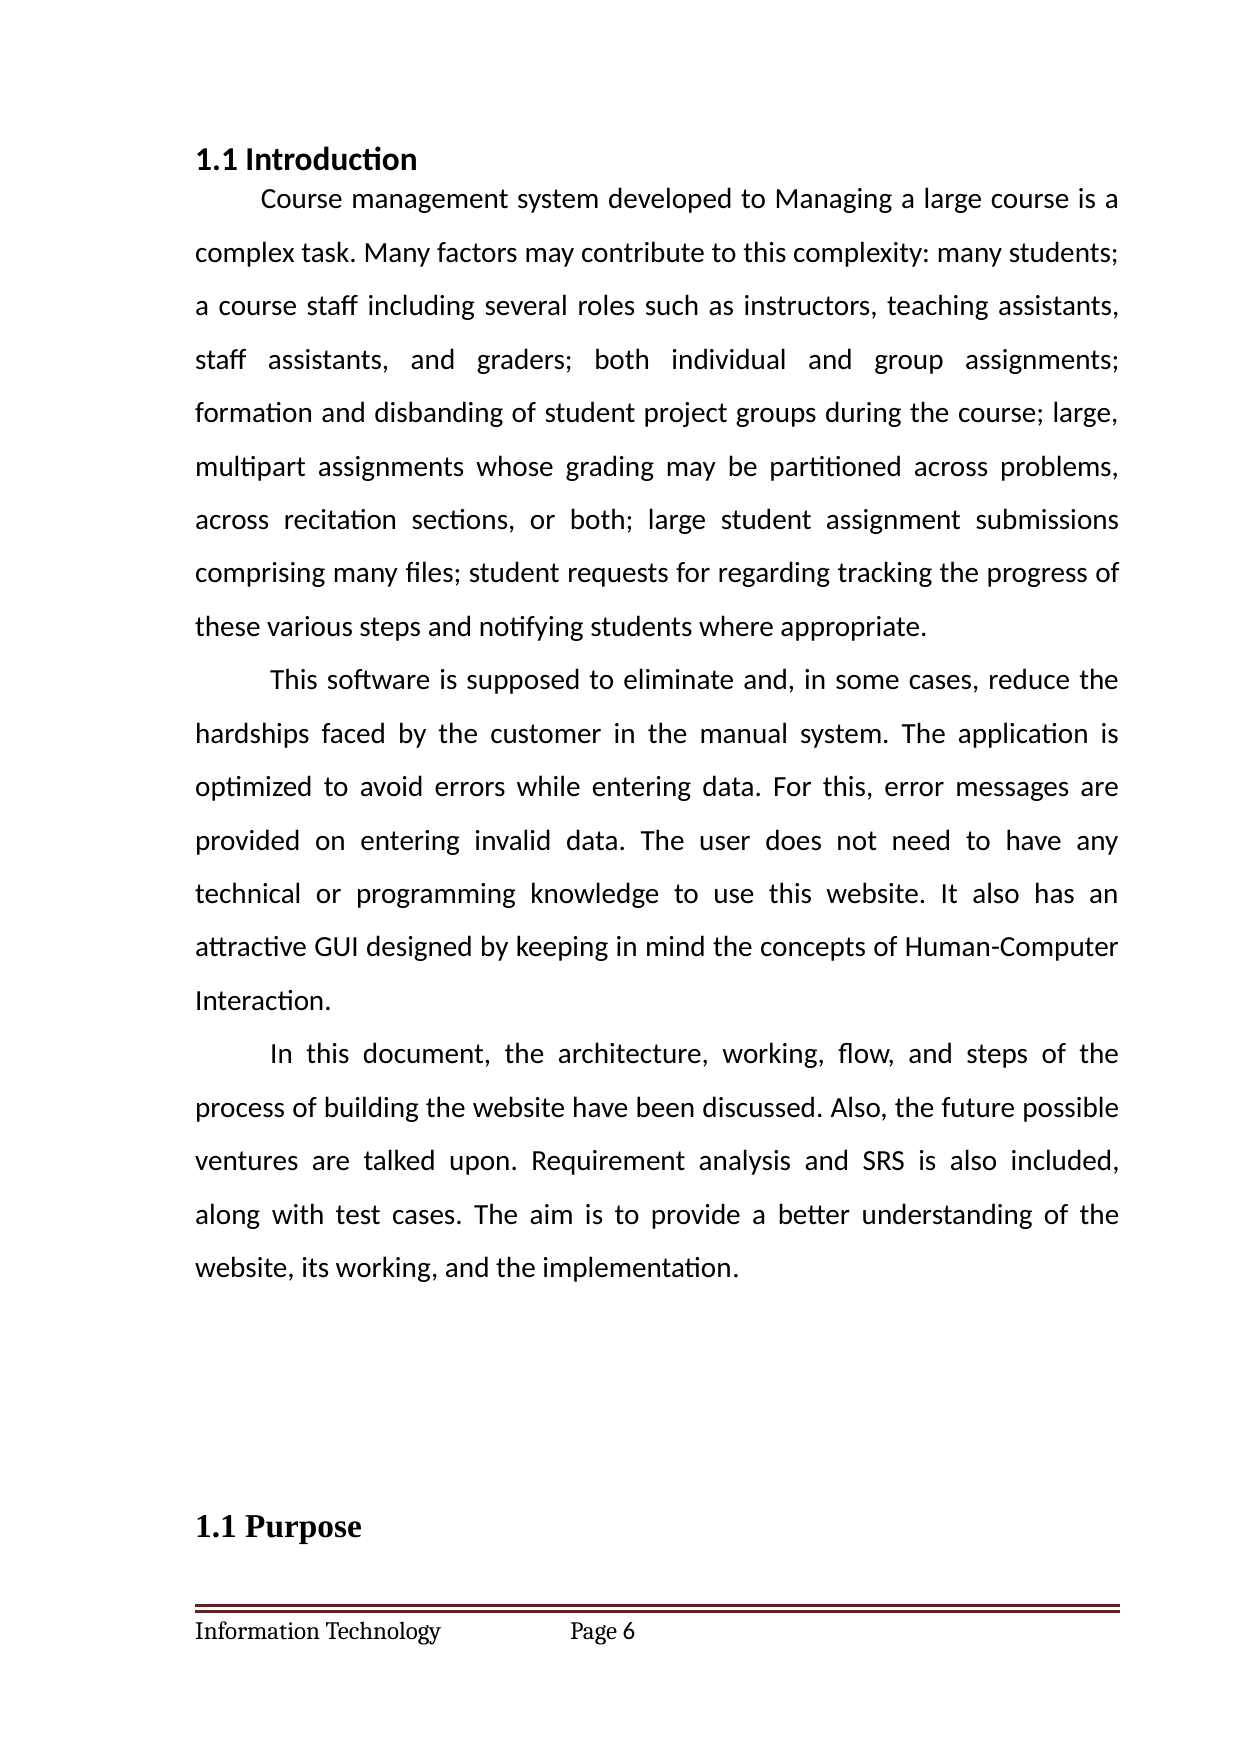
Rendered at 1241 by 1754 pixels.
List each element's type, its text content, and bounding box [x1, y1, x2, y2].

text This software is supposed to eliminate and, in some cases, reduce the hardships faced by the customer in the manual system. The application is optimized to avoid errors while entering data. For this, error messages are provided on entering invalid data. The user does not need to have any technical or programming knowledge to use this website. It also has an attractive GUI designed by keeping in mind the concepts of Human-Computer Interaction. [195, 661, 1120, 1018]
text Course management system developed to Managing a large course is a complex task. Many factors may contribute to this complexity: many students; a course staff including several roles such as instructors, teaching assistants, staff assistants, and graders; both individual and group assignments; formation and disbanding of student project groups during the course; large, multipart assignments whose grading may be partitioned across problems, across recitation sections, or both; large student assignment submissions comprising many ﬁles; student requests for regarding tracking the progress of these various steps and notifying students where appropriate. [195, 180, 1120, 643]
text 1.1 Introduction [195, 128, 1120, 180]
text In this document, the architecture, working, flow, and steps of the process of building the website have been discussed. Also, the future possible ventures are talked upon. Requirement analysis and SRS is also included, along with test cases. The aim is to provide a better understanding of the website, its working, and the implementation. [195, 1035, 1120, 1285]
text 1.1 Purpose [195, 1506, 1120, 1544]
